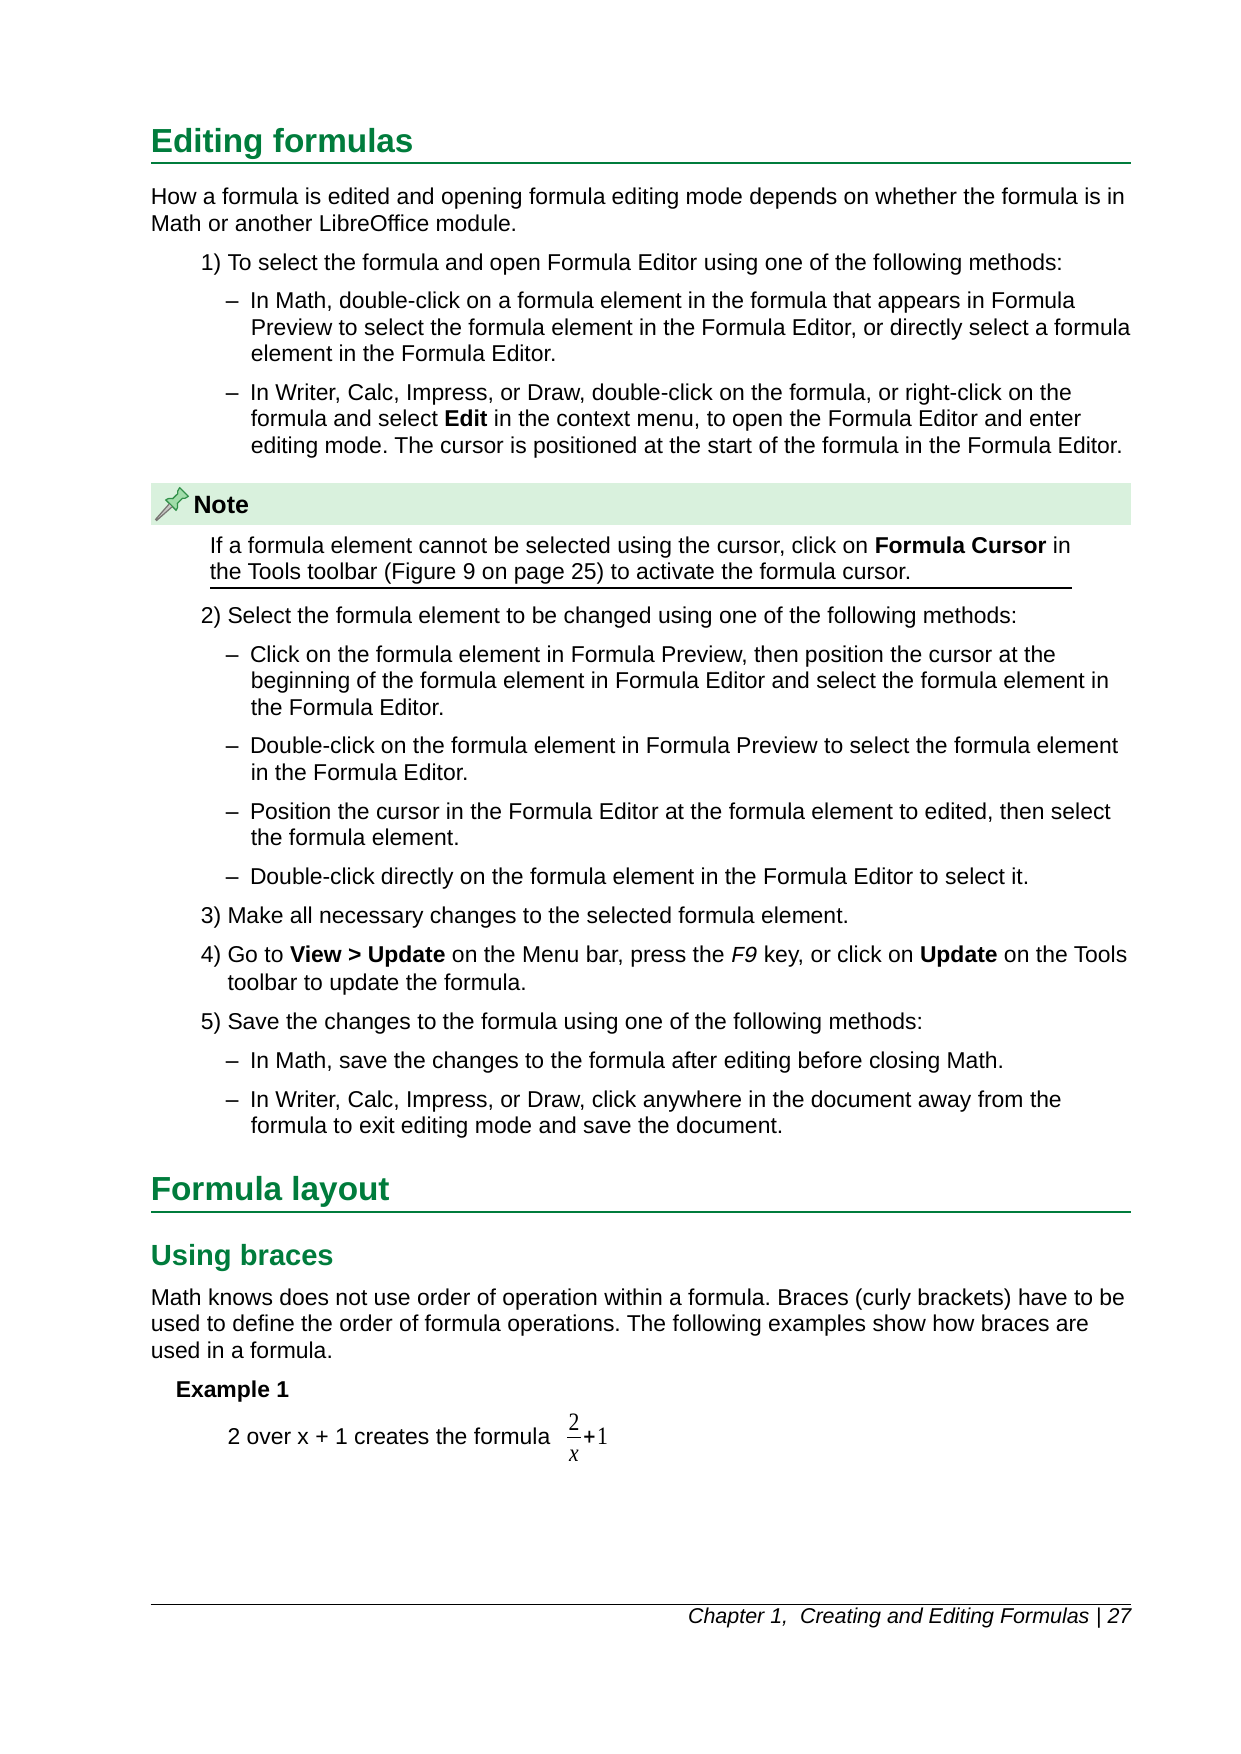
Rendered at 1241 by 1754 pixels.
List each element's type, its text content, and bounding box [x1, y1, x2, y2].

list Make all necessary changes to the selected formula element. [227, 902, 1131, 928]
list In Writer, Calc, Impress, or Draw, double-click on the formula, or right-click on the formula and select Edit in the context menu, to open the Formula Editor and enter editing mode. The cursor is positioned at the start of the formula in the Formula Editor. [226, 379, 1131, 458]
list Select the formula element to be changed using one of the following methods: [227, 602, 1131, 628]
list Save the changes to the formula using one of the following methods: [227, 1008, 1131, 1034]
subtitle Editing formulas [151, 121, 1131, 162]
subtitle Note [193, 483, 1131, 525]
list Position the cursor in the Formula Editor at the formula element to edited, then select the formula element. [226, 798, 1131, 850]
text If a formula element cannot be selected using the cursor, click on Formula Cursor in the Tools toolbar (Figure 9 on page 25) to activate the formula cursor. [209, 532, 1072, 589]
text How a formula is edited and opening formula editing mode depends on whether the formula is in Math or another LibreOffice module. [151, 183, 1131, 236]
subtitle Using braces [151, 1238, 1131, 1271]
list In Math, double-click on a formula element in the formula that appears in Formula Preview to select the formula element in the Formula Editor, or directly select a formula element in the Formula Editor. [226, 287, 1131, 366]
subtitle Formula layout [151, 1169, 1131, 1211]
list Click on the formula element in Formula Preview, then position the cursor at the beginning of the formula element in Formula Editor and select the formula element in the Formula Editor. [226, 641, 1131, 720]
list In Math, save the changes to the formula after editing before closing Math. [226, 1047, 1131, 1073]
text Math knows does not use order of operation within a formula. Braces (curly brackets) have to be used to define the order of formula operations. The following examples show how braces are used in a formula. [151, 1284, 1131, 1363]
list Double-click directly on the formula element in the Formula Editor to select it. [226, 863, 1131, 889]
text 2 over x + 1 creates the formula [227, 1408, 1131, 1467]
list Double-click on the formula element in Formula Preview to select the formula element in the Formula Editor. [226, 732, 1131, 785]
list Go to View > Update on the Menu bar, press the F9 key, or click on Update on the Tools toolbar to update the formula. [227, 941, 1131, 995]
list To select the formula and open Formula Editor using one of the following methods: [227, 248, 1131, 275]
text Example 1 [176, 1376, 1131, 1402]
list In Writer, Calc, Impress, or Draw, click anywhere in the document away from the formula to exit editing mode and save the document. [226, 1086, 1131, 1138]
